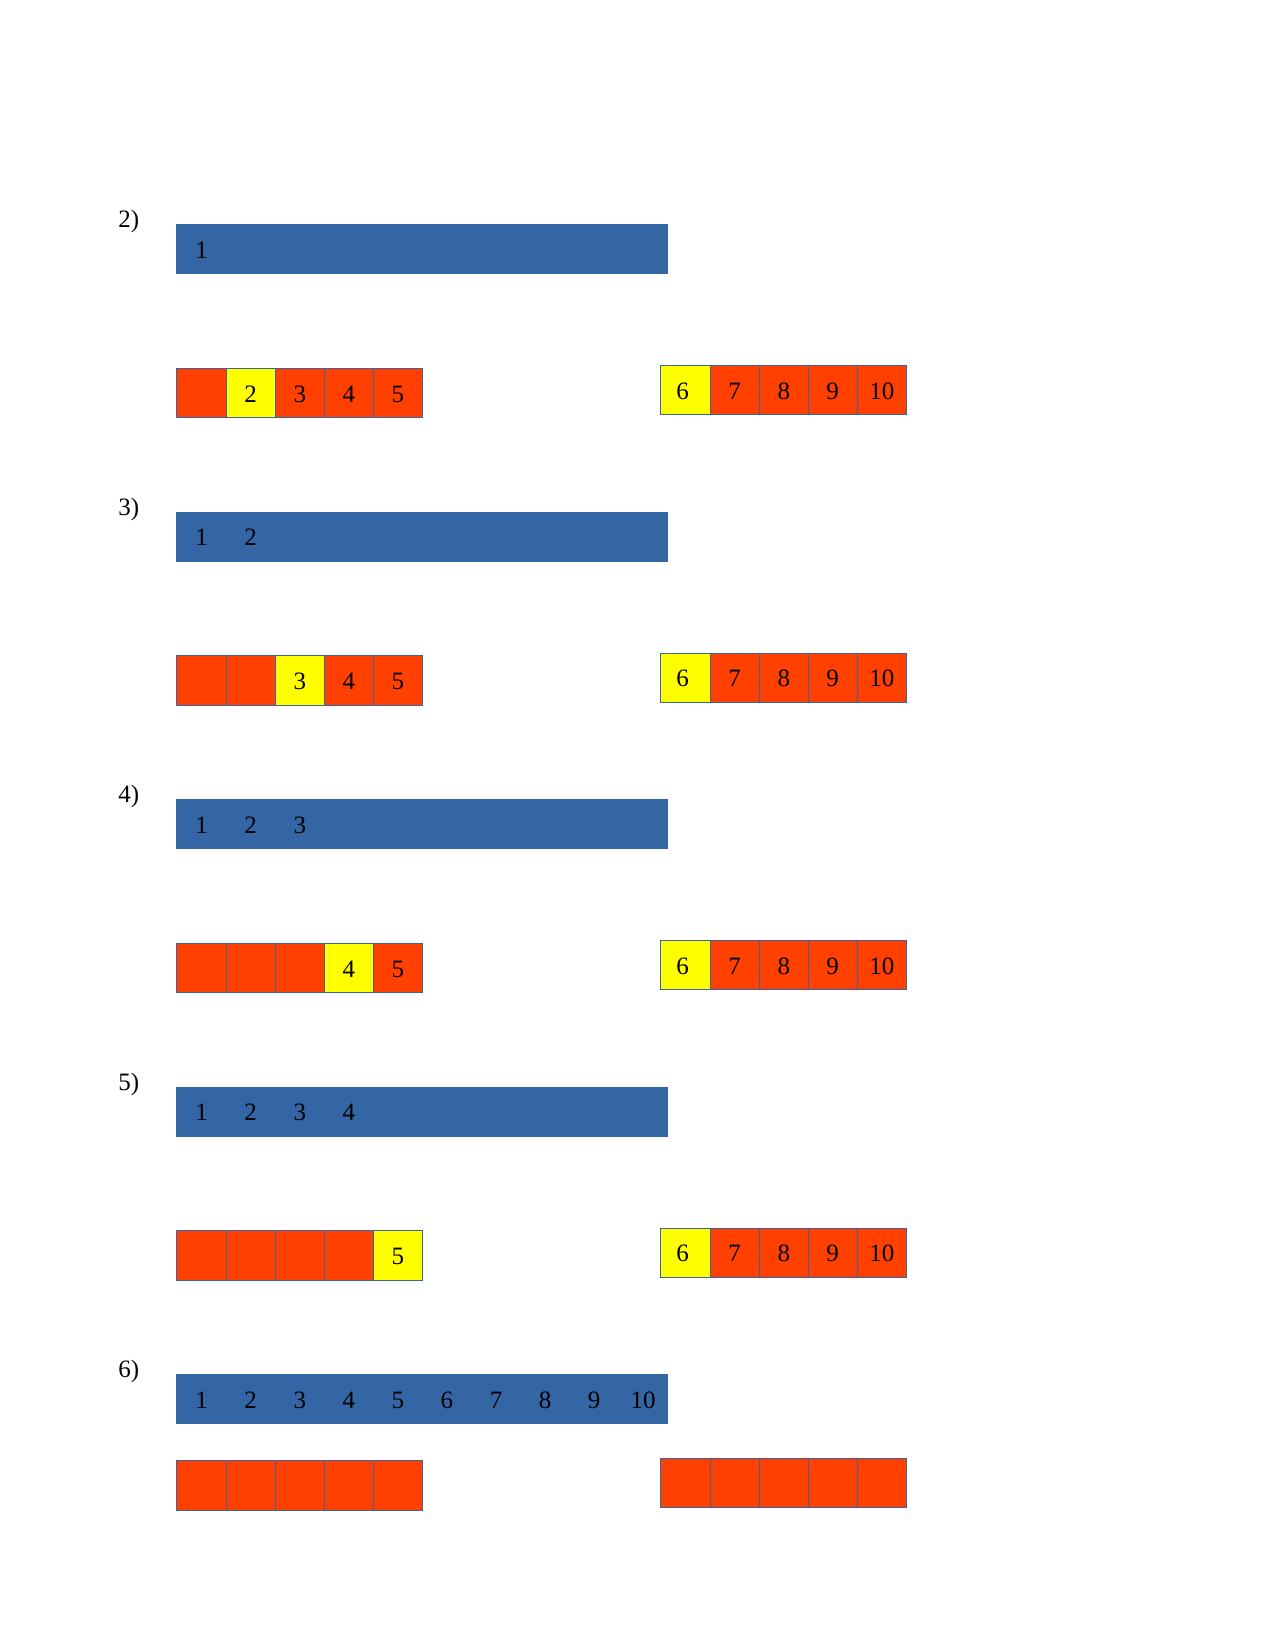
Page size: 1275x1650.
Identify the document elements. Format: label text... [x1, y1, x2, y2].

text 6) [118, 1354, 1157, 1383]
text 2) [118, 204, 1157, 233]
text 4) [118, 779, 1157, 808]
text 3) [118, 492, 1157, 521]
text 5) [118, 1067, 1157, 1096]
